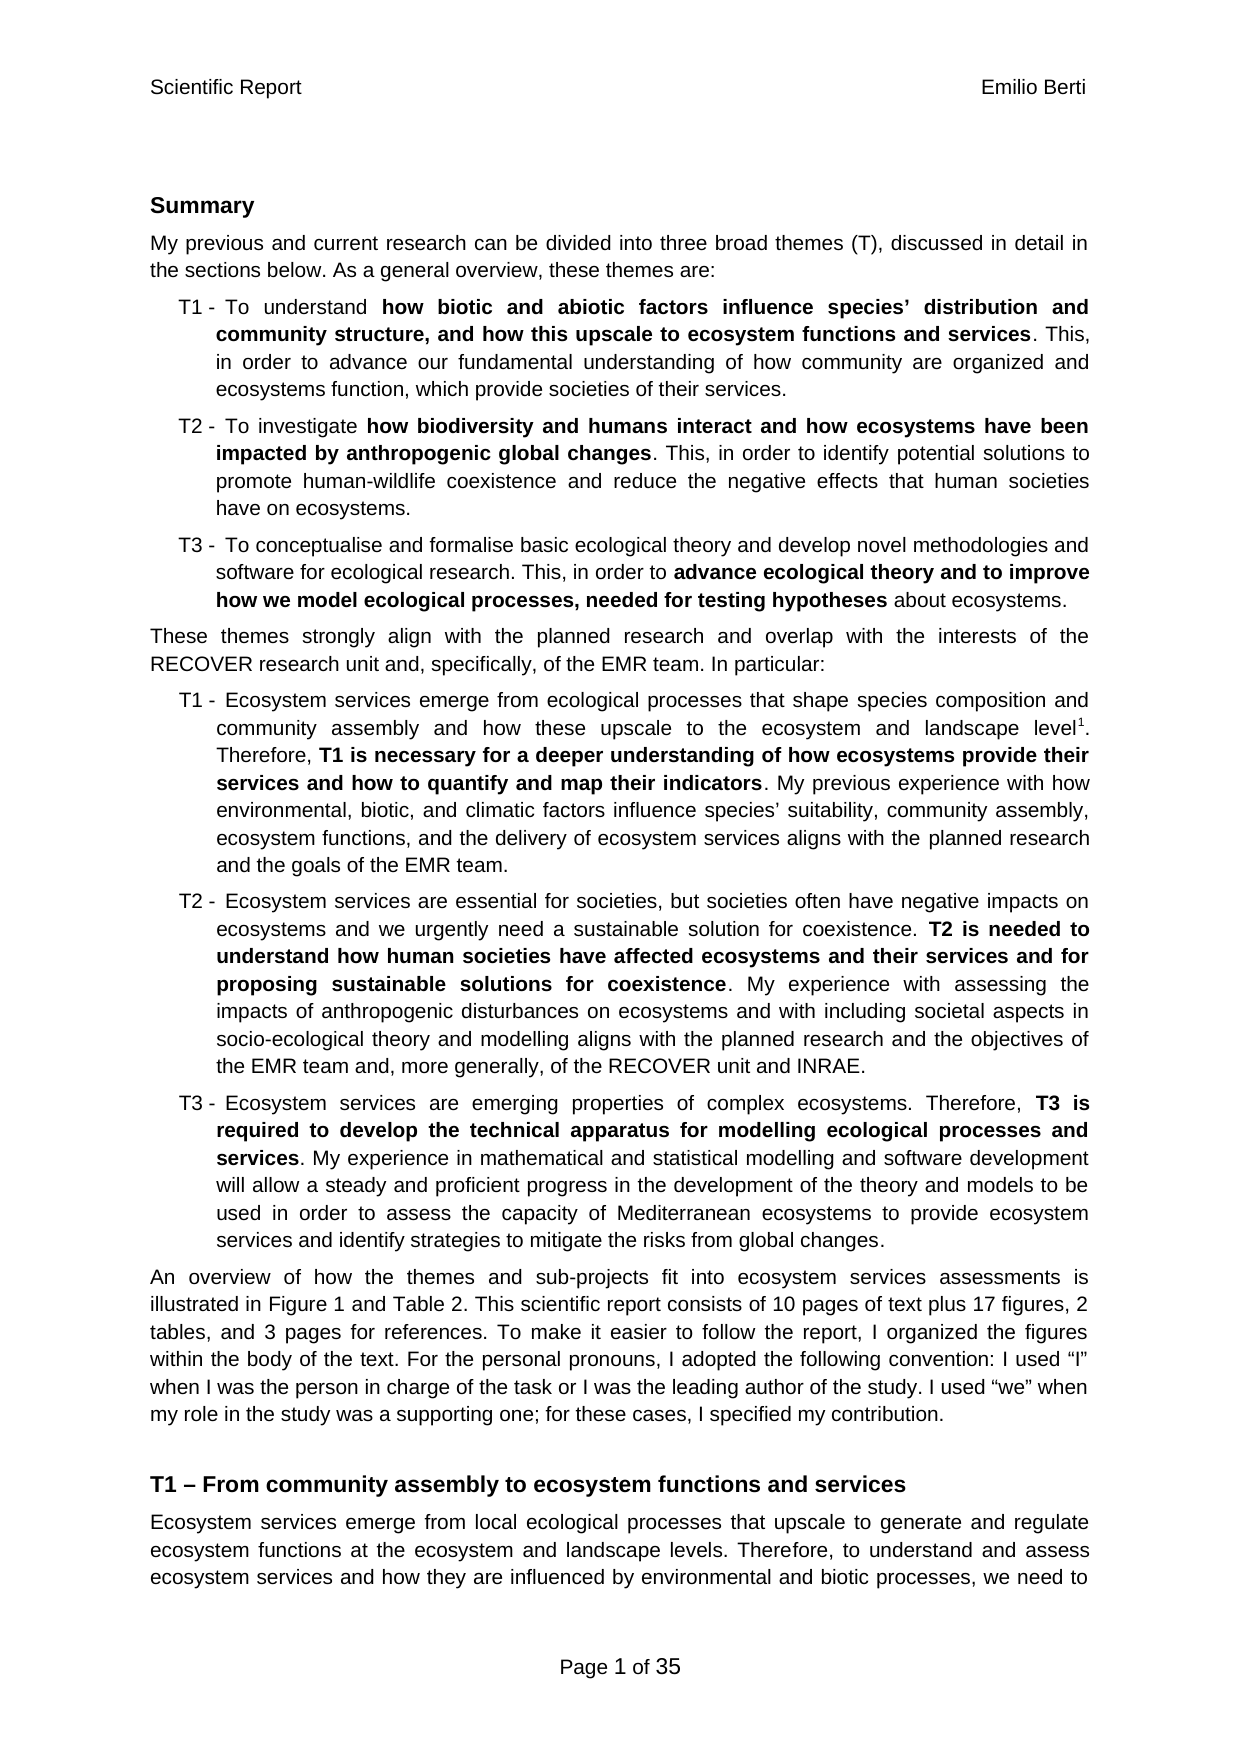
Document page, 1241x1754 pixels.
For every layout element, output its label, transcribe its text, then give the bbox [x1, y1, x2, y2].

text Ecosystem services emerge from local ecological processes that upscale to generate and regulate ecosystem functions at the ecosystem and landscape levels. Therefore, to understand and assess ecosystem services and how they are influenced by environmental and biotic processes, we need to investigate what shapes such local processes and how these generate ecosystem functions. Yet, we have only a limited understanding on how communities are organized and of its implications for ecosystem functions and services. To fill this gaps, my previous research investigated the drivers shaping species distribution, community organization, its effects on ecosystem functioning, and quantified indicators for assessing ecosystem services. T1 is divided into four sub-projects, showing a progression from understanding how climate variability affects species suitability (T1.1), the role of environmental and biotic factors in determining community assembly (T1.2), how this affects ecosystem processes and functions, such as primary productivity (T1.3), and how we can use these to quantify and map ecosystem services (T1.4). [150, 1510, 1090, 1589]
list To understand how biotic and abiotic factors influence species’ distribution and community structure, and how this upscale to ecosystem functions and services. This, in order to advance our fundamental understanding of how community are organized and ecosystems function, which provide societies of their services. [178, 294, 1090, 401]
subtitle Summary [150, 192, 1090, 218]
list To investigate how biodiversity and humans interact and how ecosystems have been impacted by anthropogenic global changes. This, in order to identify potential solutions to promote human-wildlife coexistence and reduce the negative effects that human societies have on ecosystems. [178, 413, 1090, 520]
list To conceptualise and formalise basic ecological theory and develop novel methodologies and software for ecological research. This, in order to advance ecological theory and to improve how we model ecological processes, needed for testing hypotheses about ecosystems. [178, 532, 1090, 611]
text These themes strongly align with the planned research and overlap with the interests of the RECOVER research unit and, specifically, of the EMR team. In particular: [150, 624, 1090, 675]
list Ecosystem services are essential for societies, but societies often have negative impacts on ecosystems and we urgently need a sustainable solution for coexistence. T2 is needed to understand how human societies have affected ecosystems and their services and for proposing sustainable solutions for coexistence. My experience with assessing the impacts of anthropogenic disturbances on ecosystems and with including societal aspects in socio-ecological theory and modelling aligns with the planned research and the objectives of the EMR team and, more generally, of the RECOVER unit and INRAE. [178, 889, 1090, 1078]
list Ecosystem services emerge from ecological processes that shape species composition and community assembly and how these upscale to the ecosystem and landscape level1. Therefore, T1 is necessary for a deeper understanding of how ecosystems provide their services and how to quantify and map their indicators. My previous experience with how environmental, biotic, and climatic factors influence species’ suitability, community assembly, ecosystem functions, and the delivery of ecosystem services aligns with the planned research and the goals of the EMR team. [178, 688, 1090, 877]
list An overview of how the themes and sub-projects fit into ecosystem services assessments is illustrated in Figure 1 and Table 2. This scientific report consists of 10 pages of text plus 17 figures, 2 tables, and 3 pages for references. To make it easier to follow the report, I organized the figures within the body of the text. For the personal pronouns, I adopted the following convention: I used “I” when I was the person in charge of the task or I was the leading author of the study. I used “we” when my role in the study was a supporting one; for these cases, I specified my contribution. [150, 1265, 1090, 1426]
subtitle T1 – From community assembly to ecosystem functions and services [150, 1471, 1090, 1498]
list Ecosystem services are emerging properties of complex ecosystems. Therefore, T3 is required to develop the technical apparatus for modelling ecological processes and services. My experience in mathematical and statistical modelling and software development will allow a steady and proficient progress in the development of the theory and models to be used in order to assess the capacity of Mediterranean ecosystems to provide ecosystem services and identify strategies to mitigate the risks from global changes. [178, 1091, 1090, 1252]
text My previous and current research can be divided into three broad themes (T), discussed in detail in the sections below. As a general overview, these themes are: [150, 231, 1090, 282]
